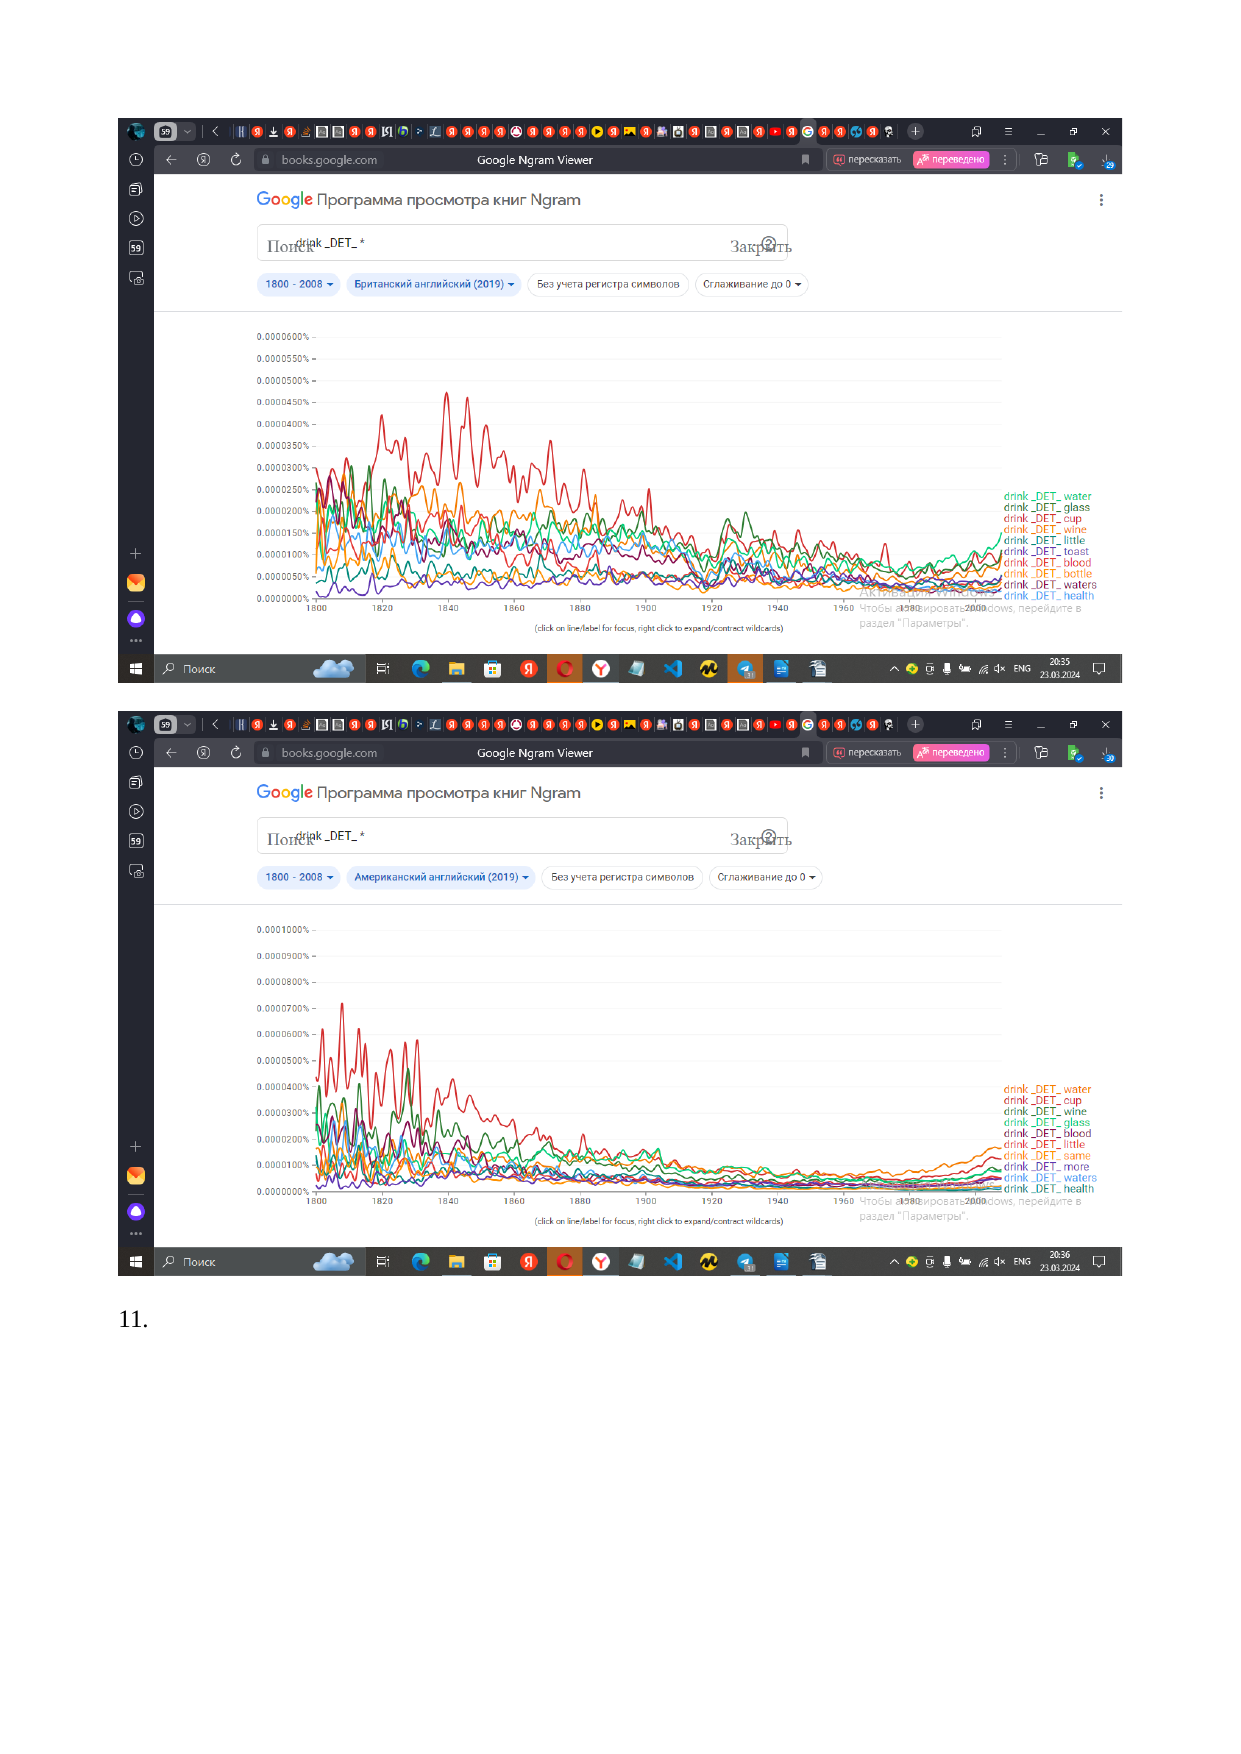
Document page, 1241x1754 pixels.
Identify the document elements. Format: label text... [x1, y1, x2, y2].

picture [118, 118, 1123, 683]
text 11. [118, 1304, 1122, 1333]
picture [118, 711, 1123, 1276]
